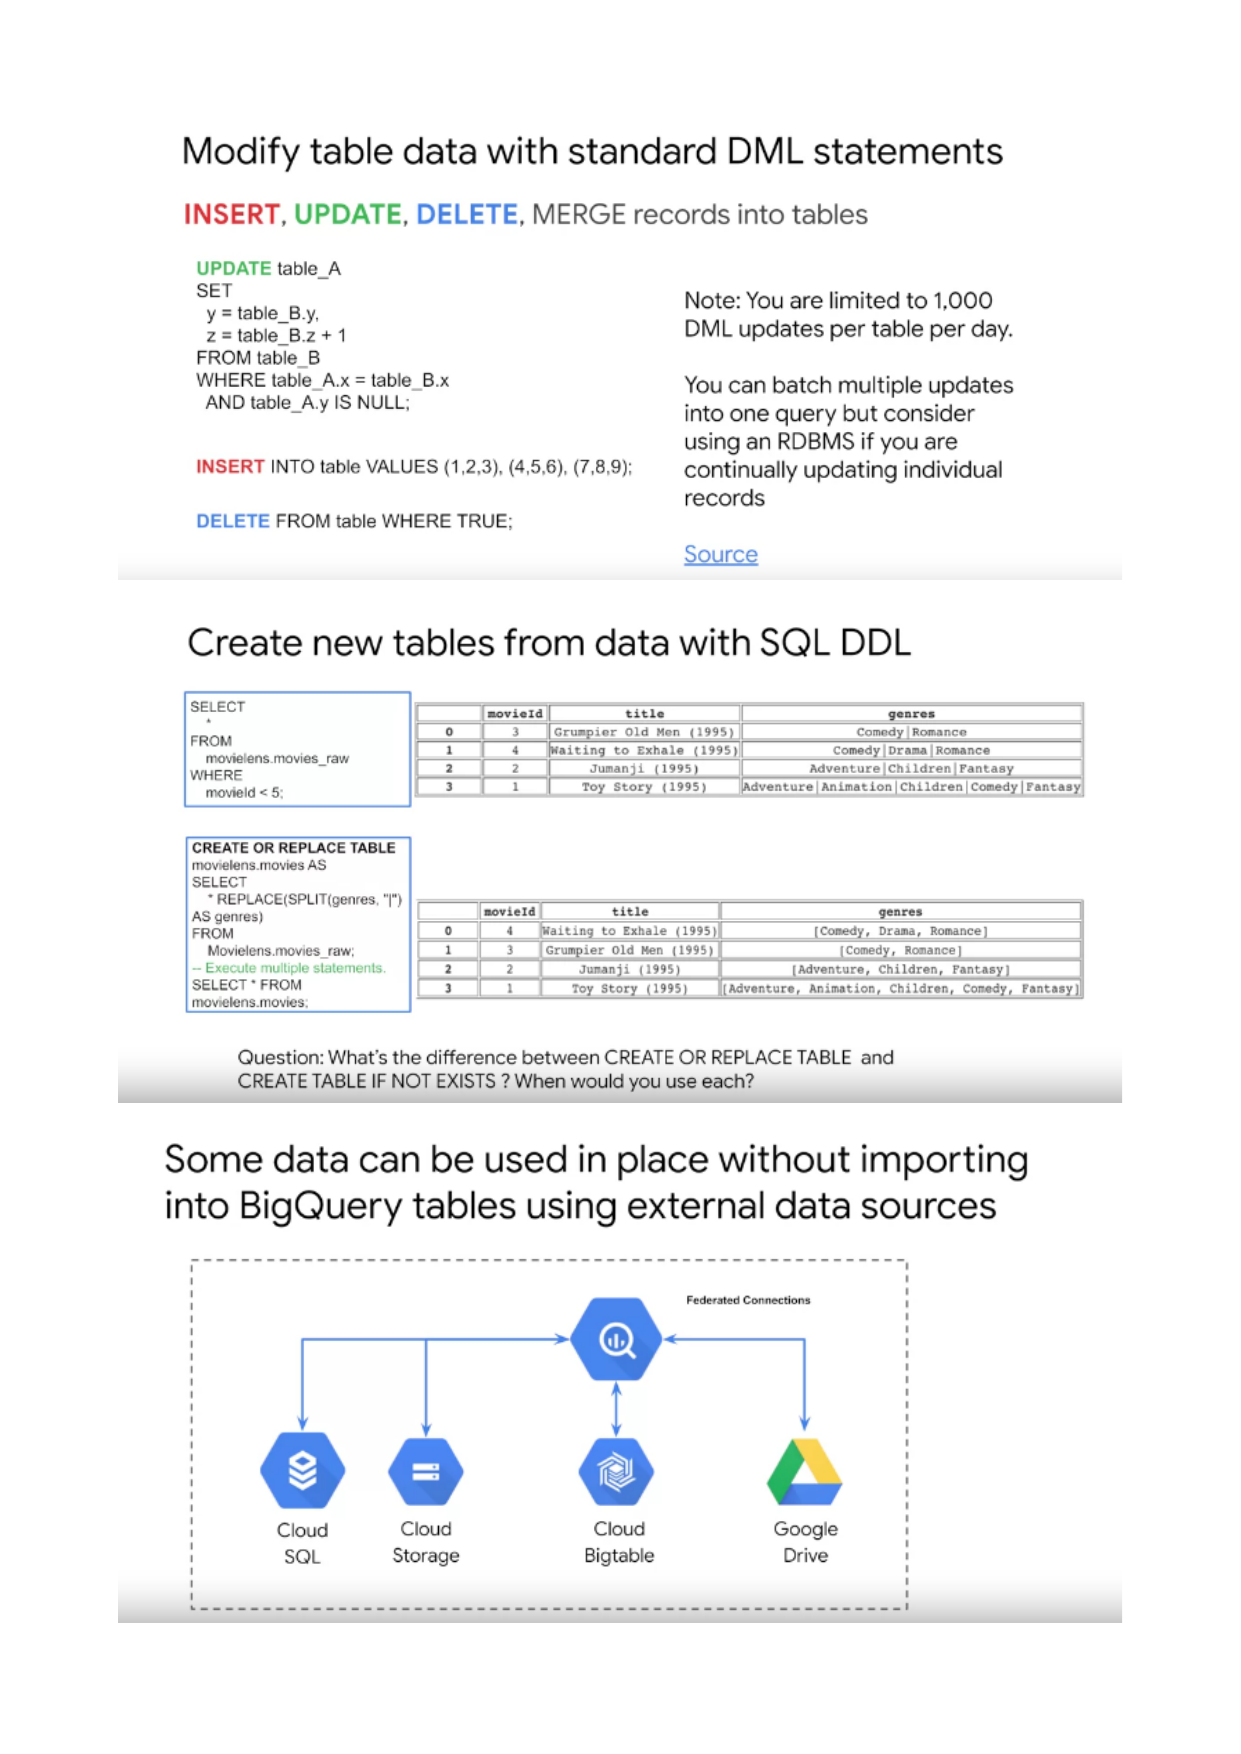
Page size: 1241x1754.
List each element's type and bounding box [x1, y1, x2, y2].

picture [118, 1131, 1123, 1623]
picture [118, 608, 1123, 1103]
picture [118, 118, 1123, 580]
